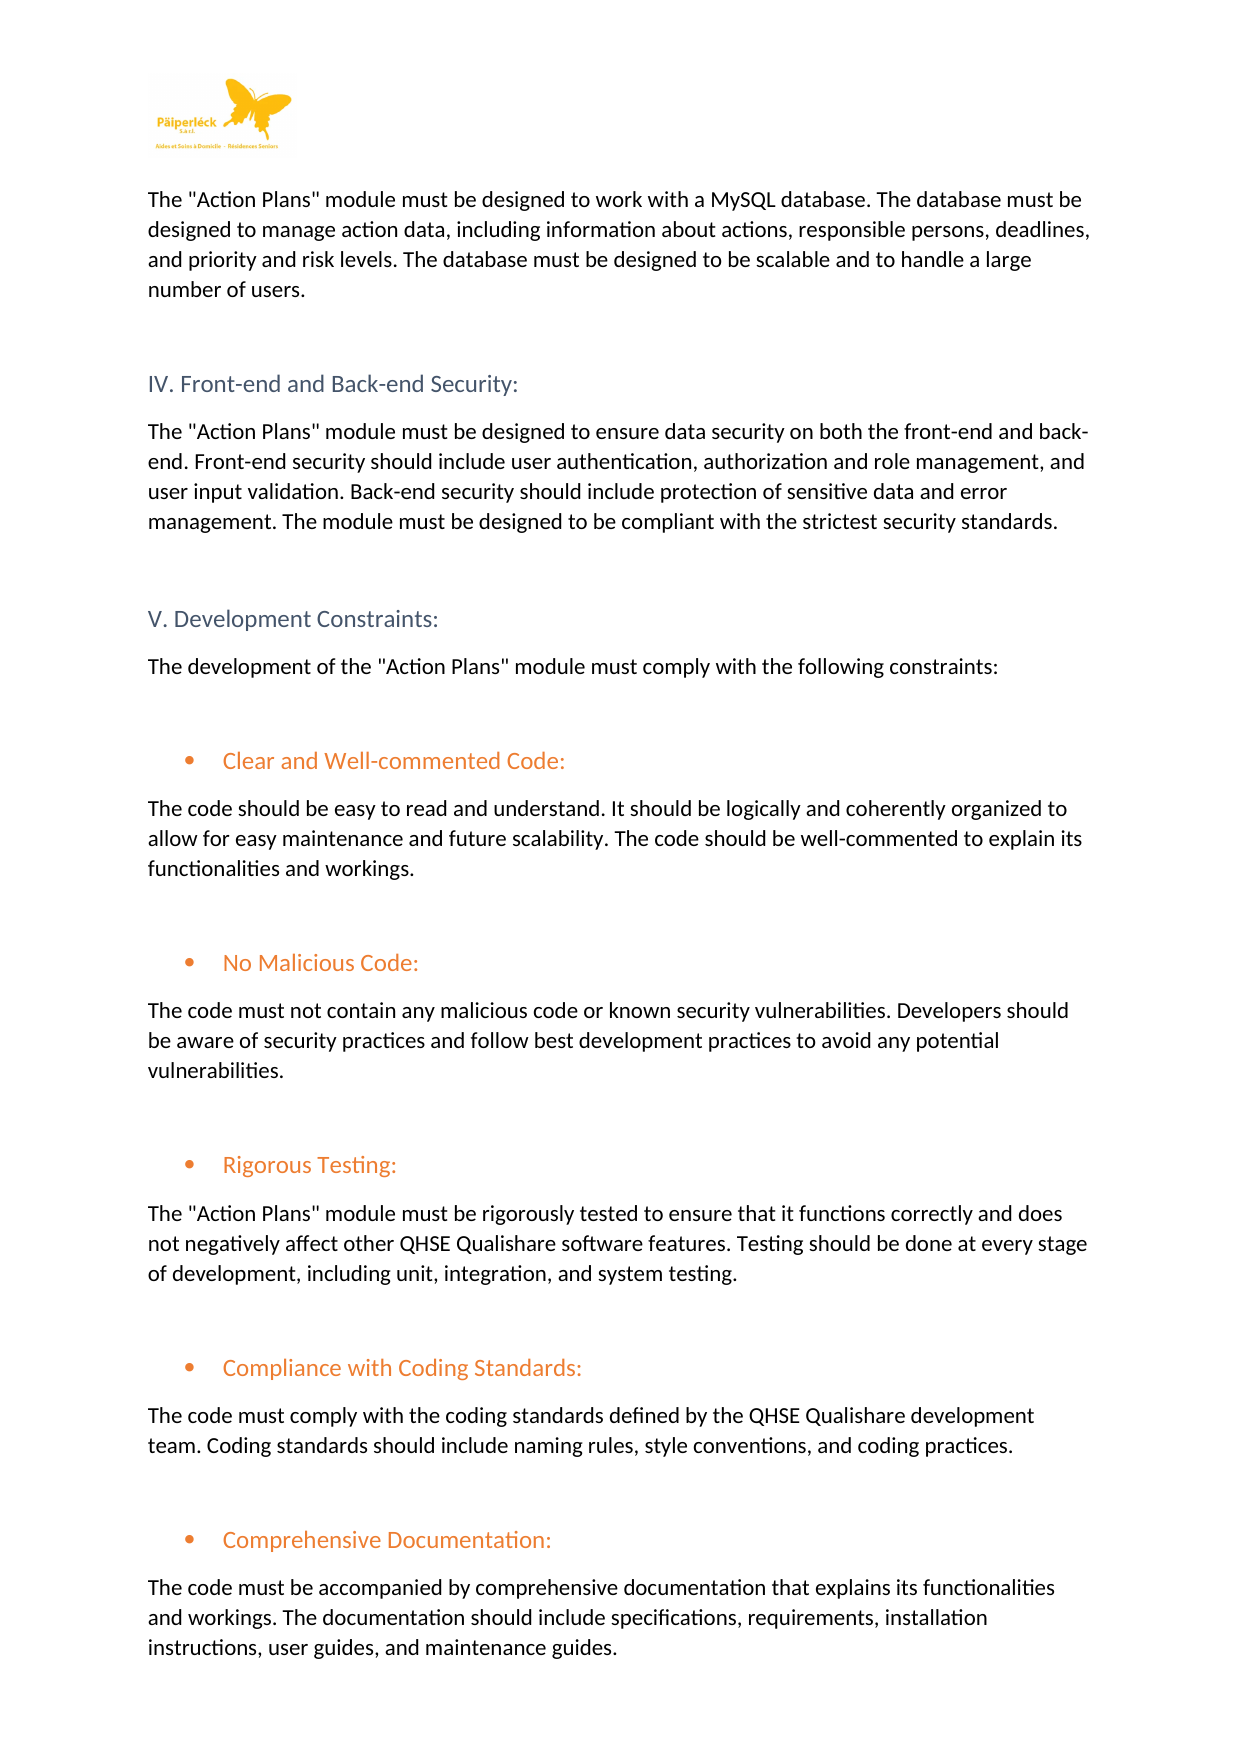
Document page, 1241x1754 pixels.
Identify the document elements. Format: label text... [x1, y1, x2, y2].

text The code must comply with the coding standards defined by the QHSE Qualishare development team. Coding standards should include naming rules, style conventions, and coding practices. [148, 1401, 1093, 1459]
list Comprehensive Documentation: [185, 1524, 1093, 1554]
text The development of the "Action Plans" module must comply with the following constraints: [148, 652, 1093, 680]
list Clear and Well-commented Code: [185, 745, 1093, 776]
text The "Action Plans" module must be rigorously tested to ensure that it functions correctly and does not negatively affect other QHSE Qualishare software features. Testing should be done at every stage of development, including unit, integration, and system testing. [148, 1199, 1093, 1287]
list Compliance with Coding Standards: [185, 1352, 1093, 1382]
text The code must be accompanied by comprehensive documentation that explains its functionalities and workings. The documentation should include specifications, requirements, installation instructions, user guides, and maintenance guides. [148, 1573, 1093, 1661]
list Rigorous Testing: [185, 1149, 1093, 1180]
text The "Action Plans" module must be designed to ensure data security on both the front-end and back-end. Front-end security should include user authentication, authorization and role management, and user input validation. Back-end security should include protection of sensitive data and error management. The module must be designed to be compliant with the strictest security standards. [148, 417, 1093, 535]
text The code must not contain any malicious code or known security vulnerabilities. Developers should be aware of security practices and follow best development practices to avoid any potential vulnerabilities. [148, 997, 1093, 1084]
text IV. Front-end and Back-end Security: [148, 368, 1093, 398]
list No Malicious Code: [185, 947, 1093, 978]
text V. Development Constraints: [148, 603, 1093, 633]
text The code should be easy to read and understand. It should be logically and coherently organized to allow for easy maintenance and future scalability. The code should be well-commented to explain its functionalities and workings. [148, 794, 1093, 882]
text The "Action Plans" module must be designed to work with a MySQL database. The database must be designed to manage action data, including information about actions, responsible persons, deadlines, and priority and risk levels. The database must be designed to be scalable and to handle a large number of users. [148, 185, 1093, 303]
